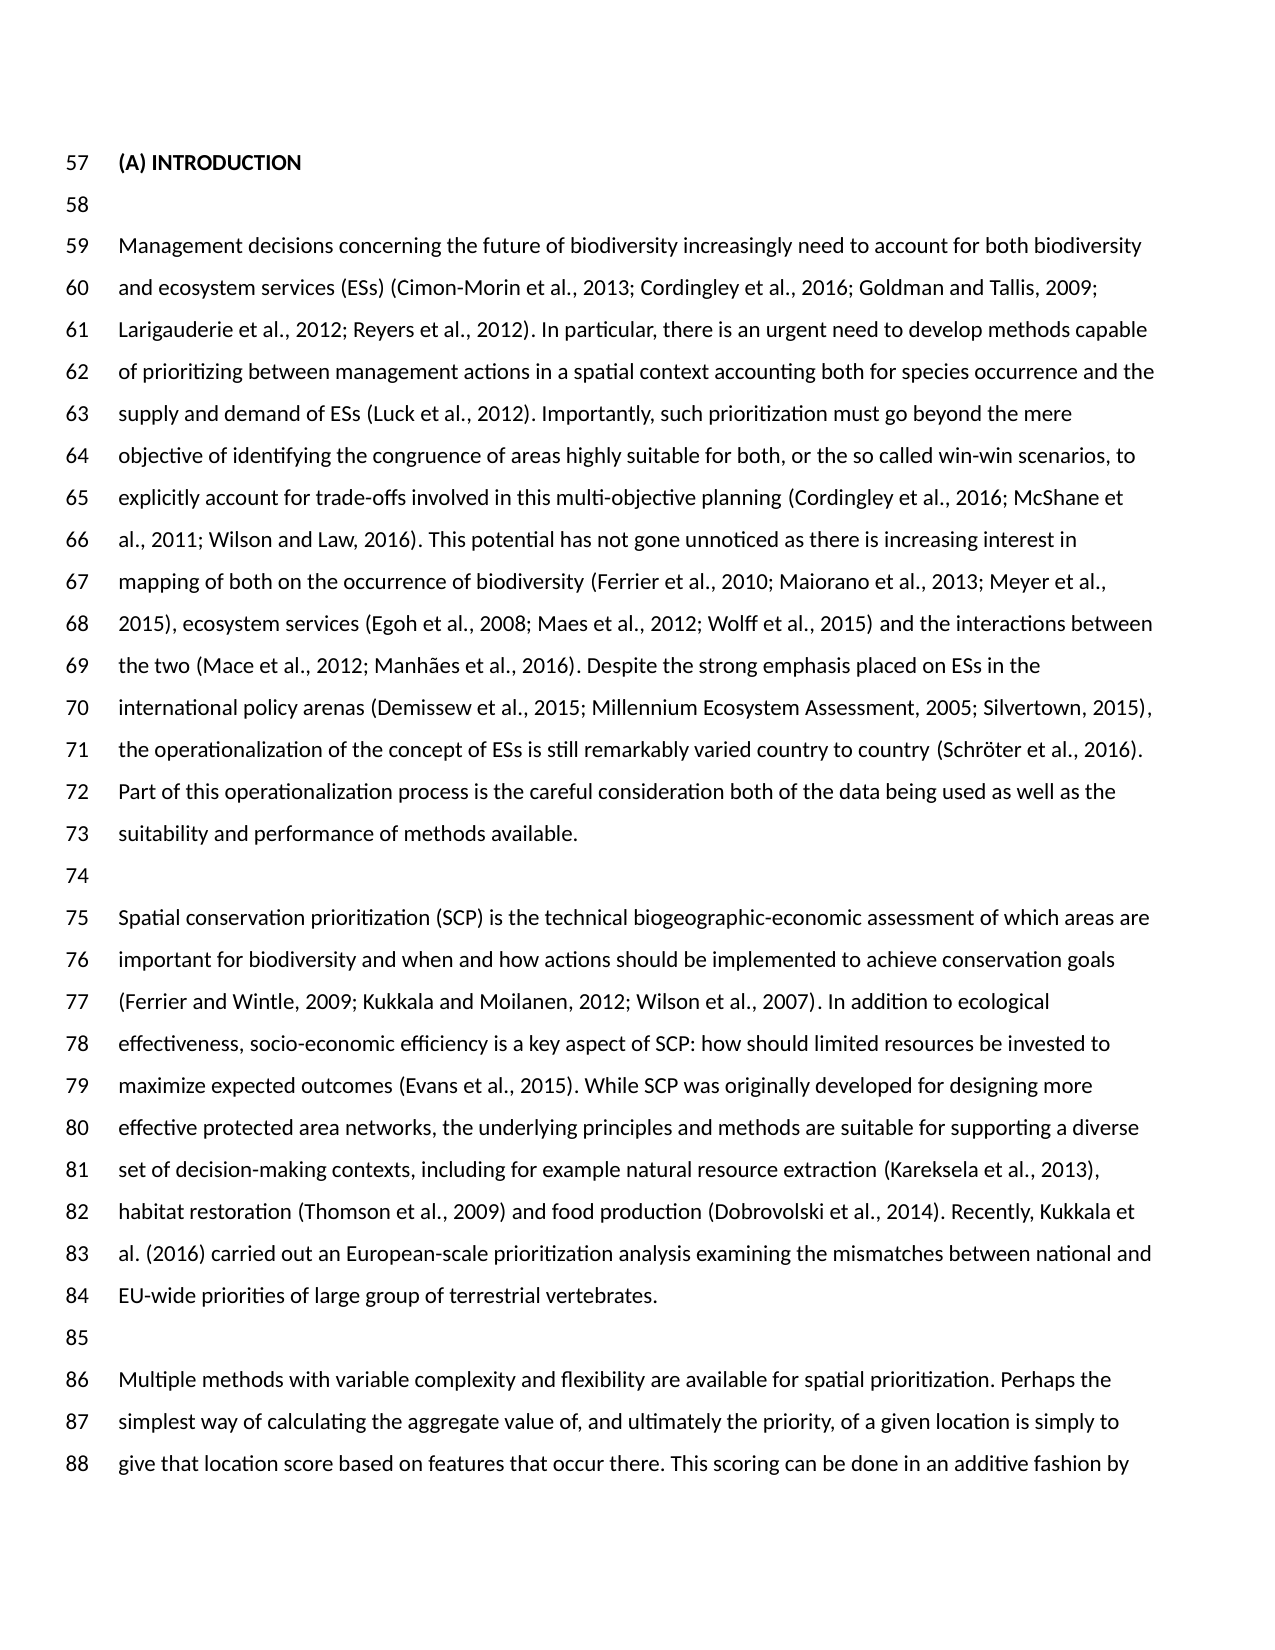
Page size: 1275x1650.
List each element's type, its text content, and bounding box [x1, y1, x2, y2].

text Management decisions concerning the future of biodiversity increasingly need to account for both biodiversity and ecosystem services (ESs) (Cimon-Morin et al., 2013; Cordingley et al., 2016; Goldman and Tallis, 2009; Larigauderie et al., 2012; Reyers et al., 2012). In particular, there is an urgent need to develop methods capable of prioritizing between management actions in a spatial context accounting both for species occurrence and the supply and demand of ESs (Luck et al., 2012). Importantly, such prioritization must go beyond the mere objective of identifying the congruence of areas highly suitable for both, or the so called win-win scenarios, to explicitly account for trade-offs involved in this multi-objective planning (Cordingley et al., 2016; McShane et al., 2011; Wilson and Law, 2016). This potential has not gone unnoticed as there is increasing interest in mapping of both on the occurrence of biodiversity (Ferrier et al., 2010; Maiorano et al., 2013; Meyer et al., 2015), ecosystem services (Egoh et al., 2008; Maes et al., 2012; Wolff et al., 2015) and the interactions between the two (Mace et al., 2012; Manhães et al., 2016). Despite the strong emphasis placed on ESs in the international policy arenas (Demissew et al., 2015; Millennium Ecosystem Assessment, 2005; Silvertown, 2015), the operationalization of the concept of ESs is still remarkably varied country to country (Schröter et al., 2016). Part of this operationalization process is the careful consideration both of the data being used as well as the suitability and performance of methods available. [118, 232, 1157, 847]
text Spatial conservation prioritization (SCP) is the technical biogeographic-economic assessment of which areas are important for biodiversity and when and how actions should be implemented to achieve conservation goals (Ferrier and Wintle, 2009; Kukkala and Moilanen, 2012; Wilson et al., 2007). In addition to ecological effectiveness, socio-economic efficiency is a key aspect of SCP: how should limited resources be invested to maximize expected outcomes (Evans et al., 2015). While SCP was originally developed for designing more effective protected area networks, the underlying principles and methods are suitable for supporting a diverse set of decision-making contexts, including for example natural resource extraction (Kareksela et al., 2013), habitat restoration (Thomson et al., 2009) and food production (Dobrovolski et al., 2014). Recently, Kukkala et al. (2016) carried out an European-scale prioritization analysis examining the mismatches between national and EU-wide priorities of large group of terrestrial vertebrates. ⁠ [118, 903, 1157, 1309]
subtitle (A) INTRODUCTION [118, 148, 1157, 176]
text Multiple methods with variable complexity and flexibility are available for spatial prioritization. Perhaps the simplest way of calculating the aggregate value of, and ultimately the priority, of a given location is simply to give that location score based on features that occur there. This scoring can be done in an additive fashion by [118, 1365, 1157, 1477]
